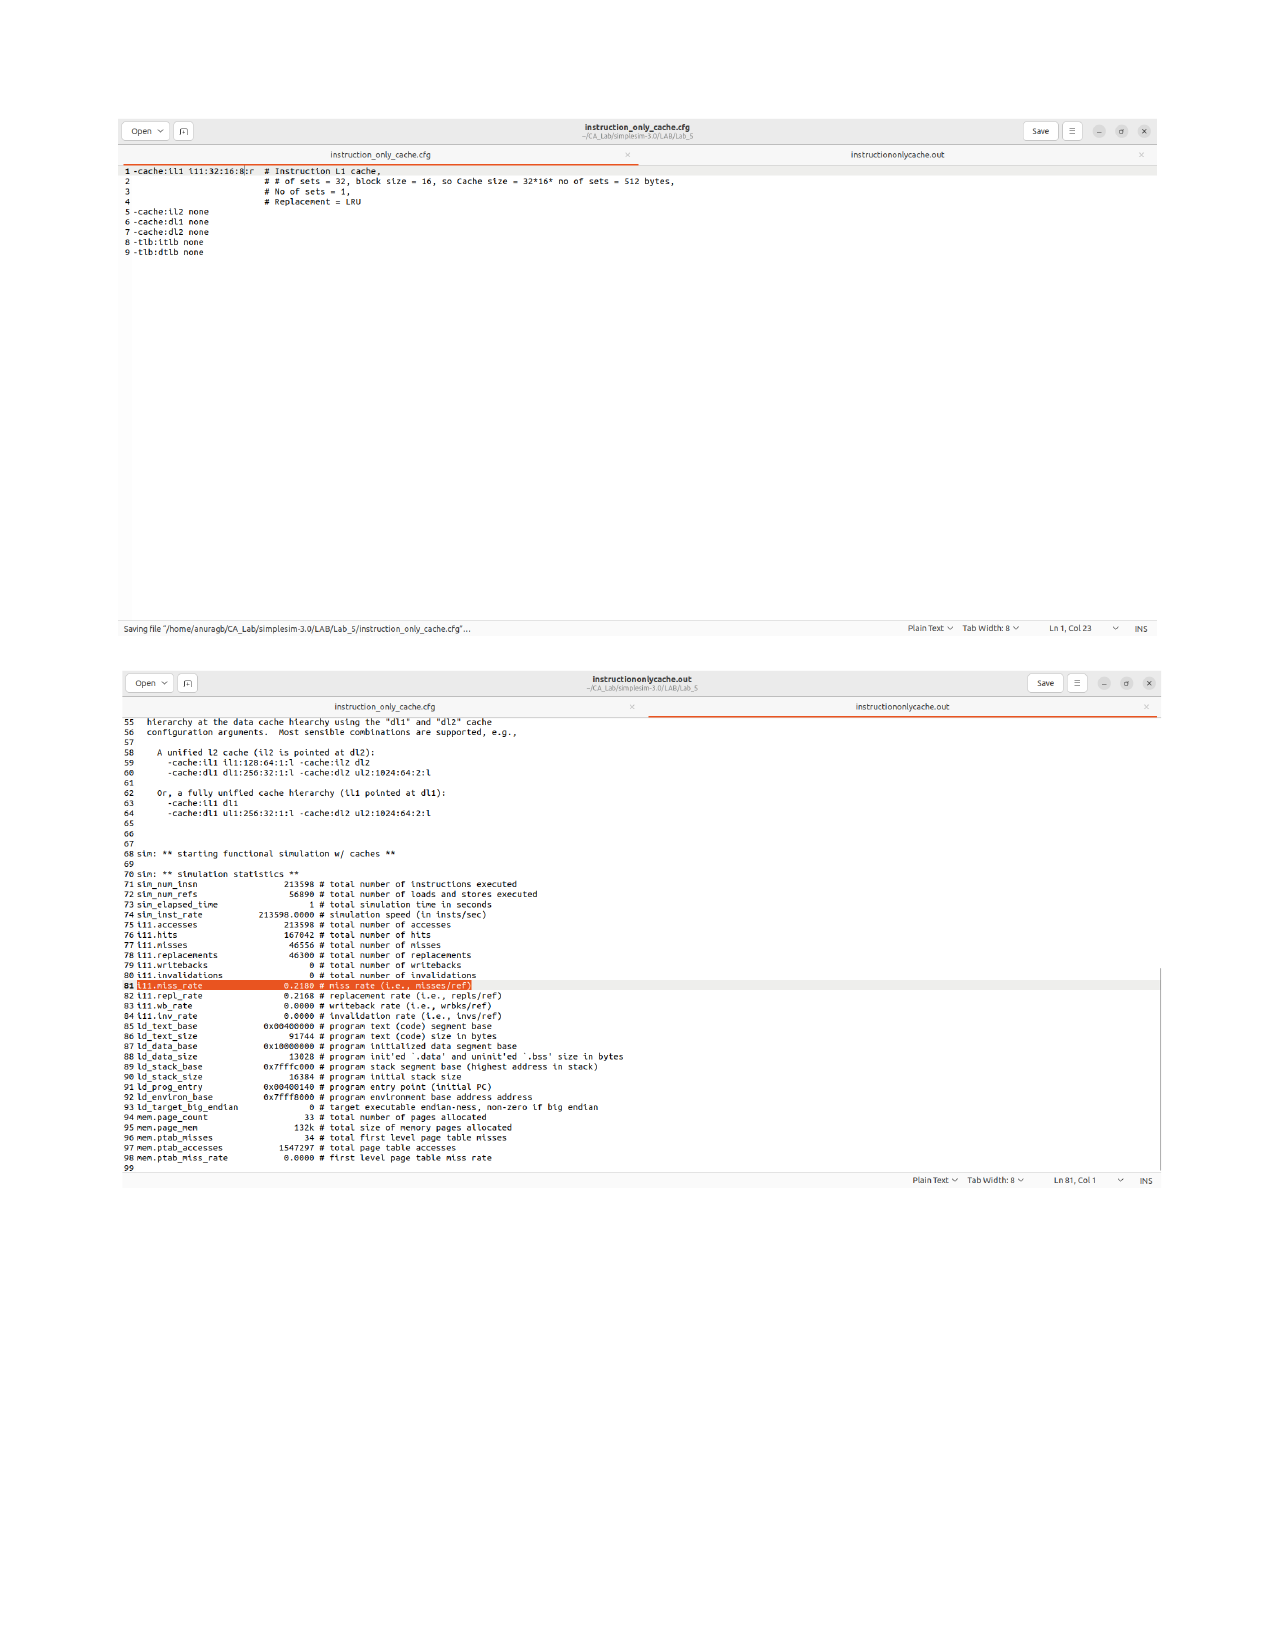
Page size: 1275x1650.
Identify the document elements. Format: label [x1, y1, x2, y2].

picture [122, 670, 1162, 1188]
picture [118, 118, 1157, 636]
